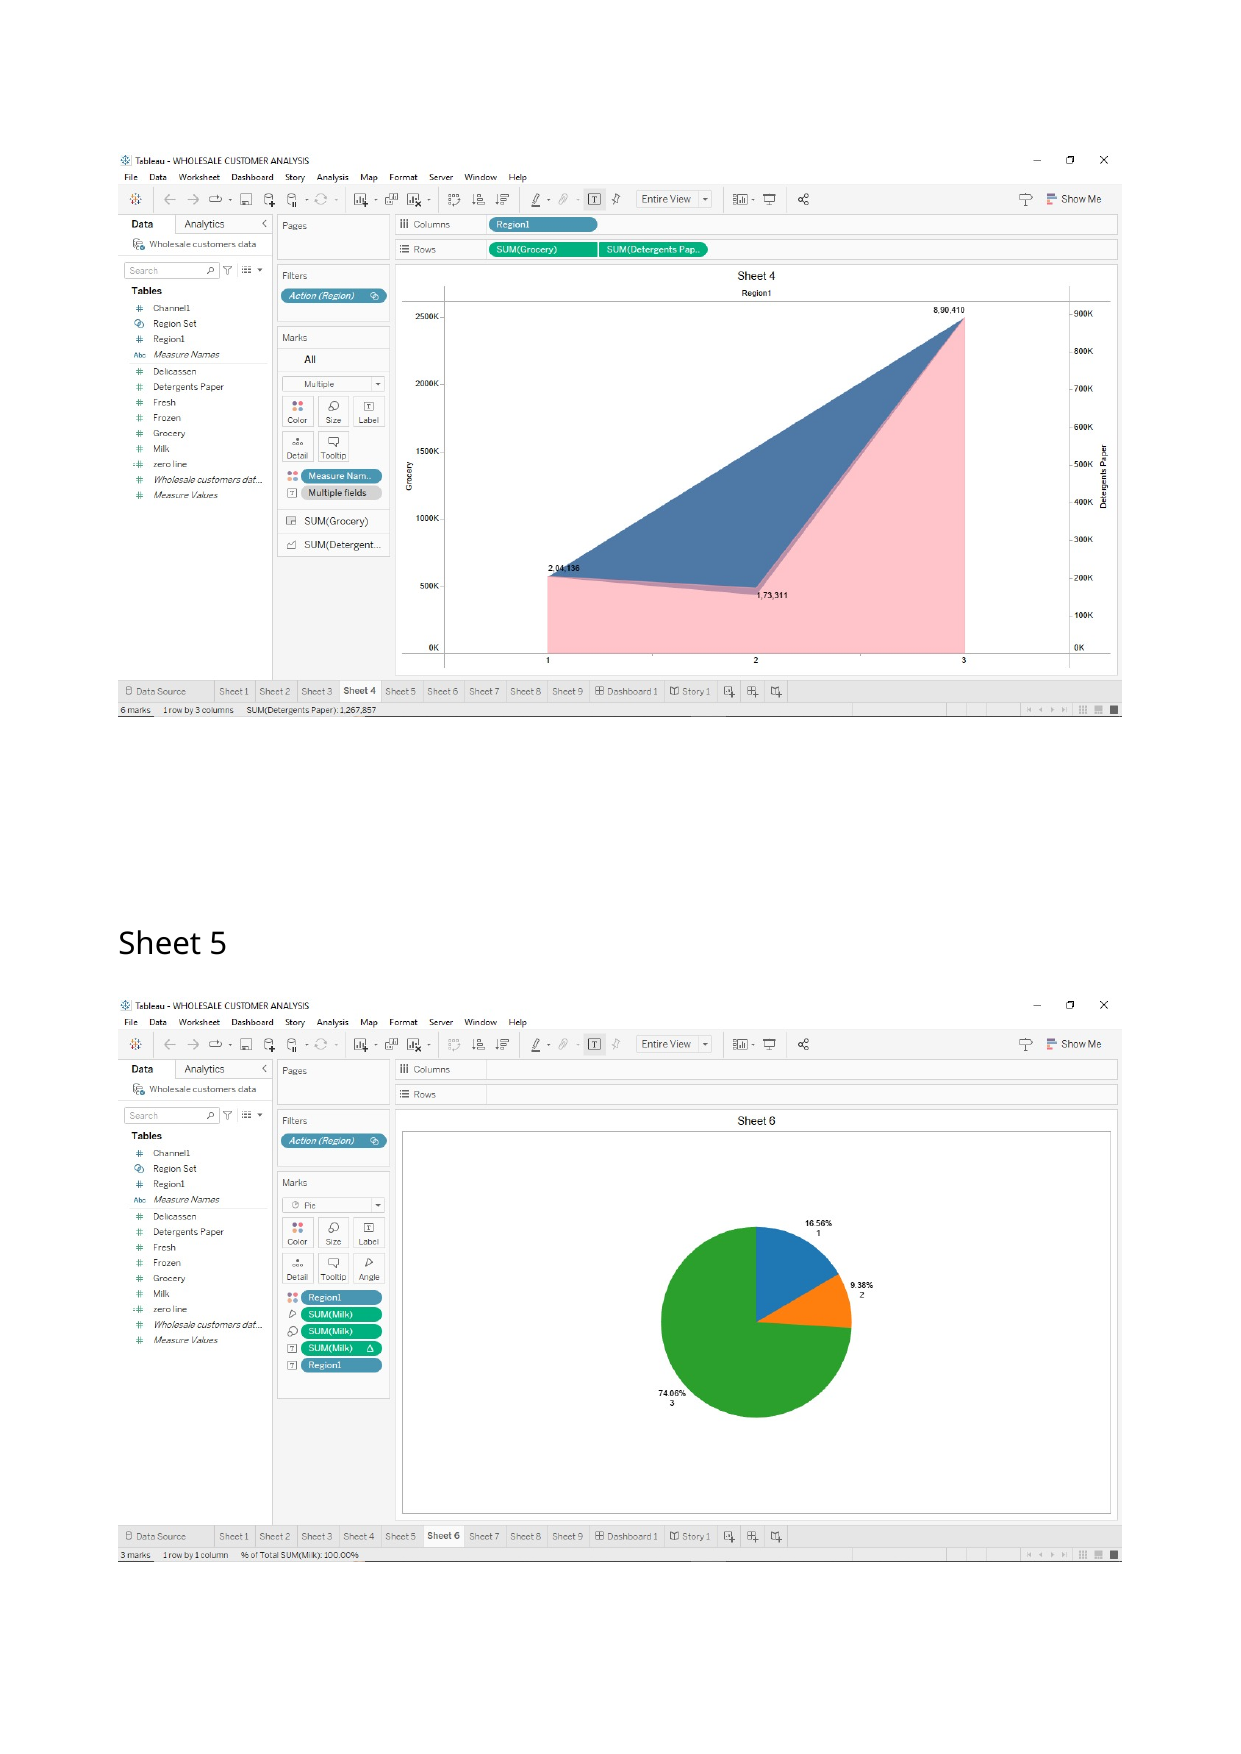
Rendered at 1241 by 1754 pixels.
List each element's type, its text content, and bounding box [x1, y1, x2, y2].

picture [118, 152, 1122, 717]
picture [118, 997, 1122, 1562]
text Sheet 5 [118, 921, 1122, 963]
